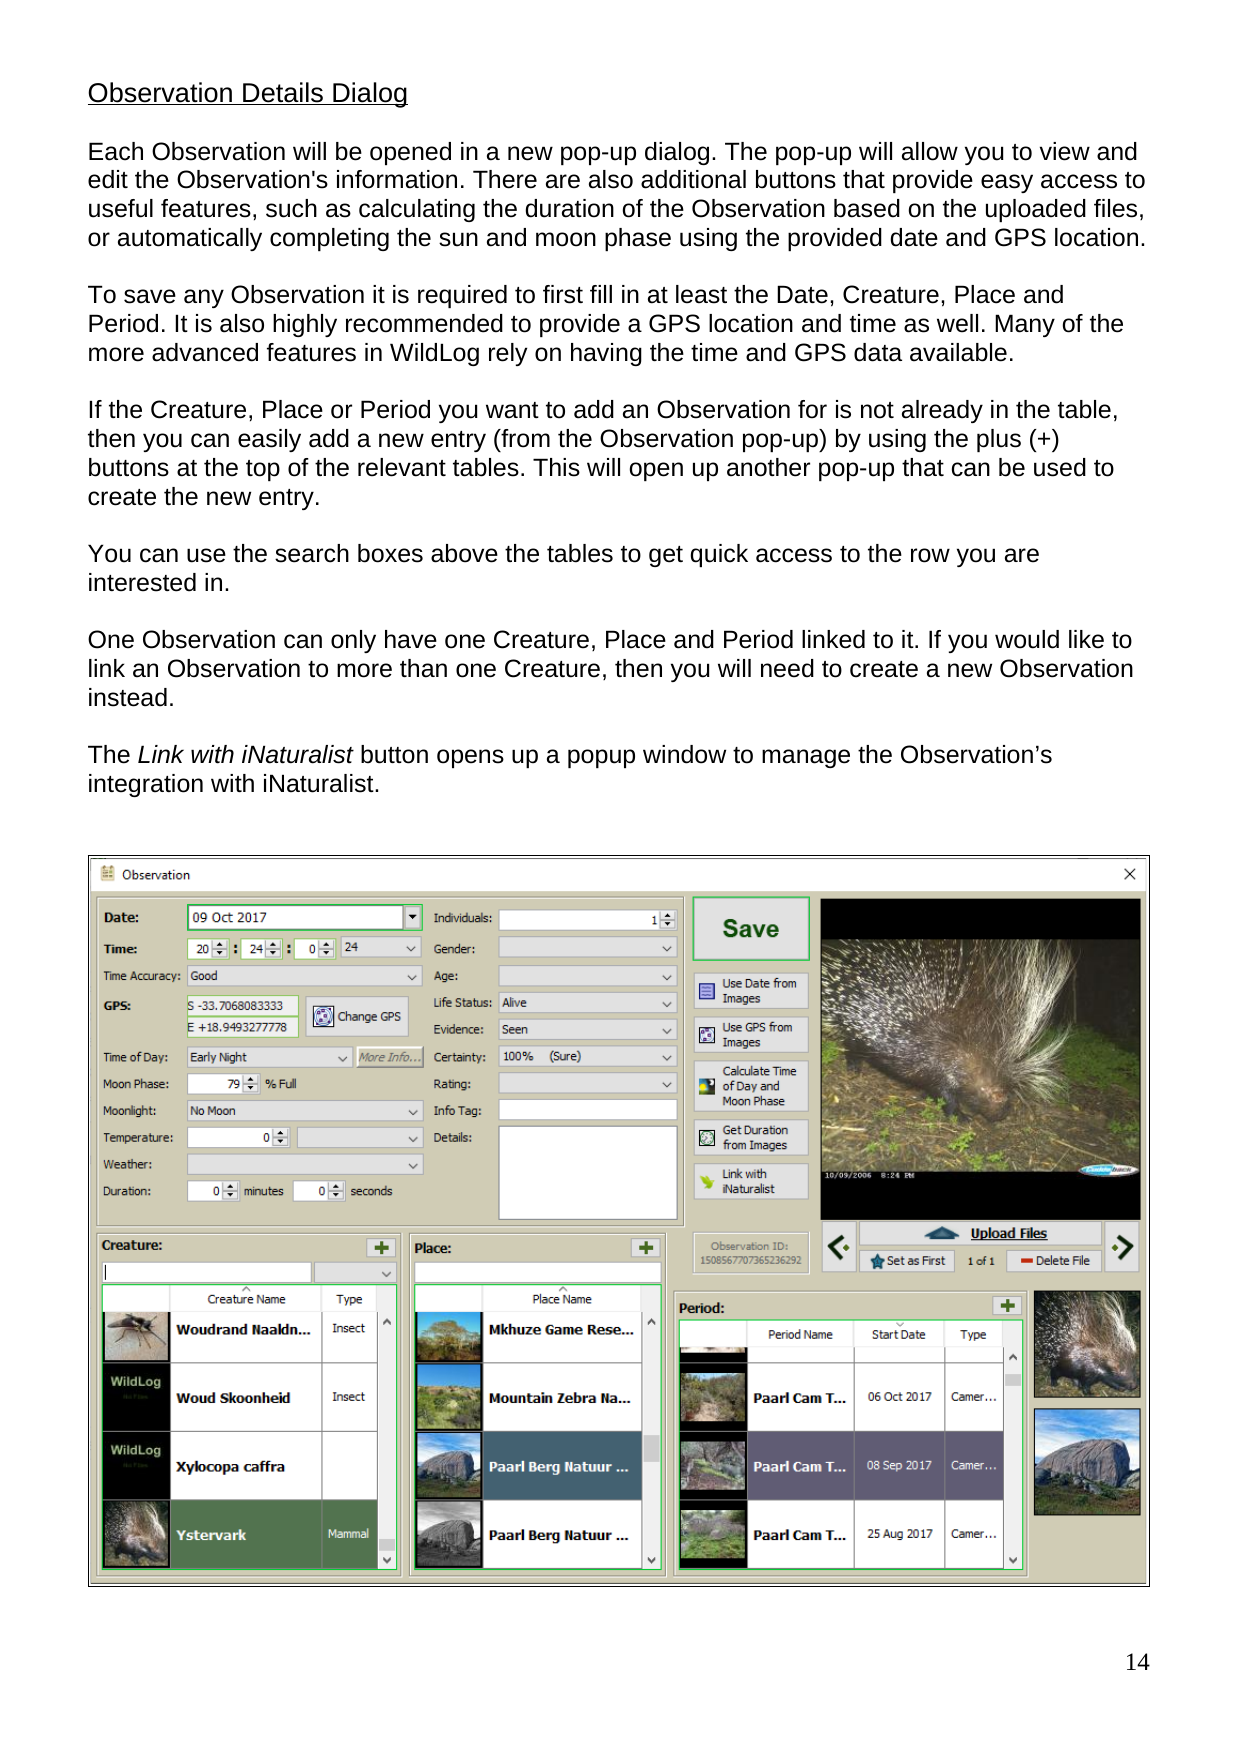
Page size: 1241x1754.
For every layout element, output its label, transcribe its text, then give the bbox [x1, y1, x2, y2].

picture [90, 858, 1147, 1584]
text One Observation can only have one Creature, Place and Period linked to it. If you would like to link an Observation to more than one Creature, then you will need to create a new Observation instead. [87, 625, 1149, 712]
text If the Creature, Place or Period you want to add an Observation for is not already in the table, then you can easily add a new entry (from the Observation pop-up) by using the plus (+) buttons at the top of the relevant tables. This will open up another pop-up that can be used to create the new entry. [87, 395, 1149, 510]
text Each Observation will be opened in a new pop-up dialog. The pop-up will allow you to view and edit the Observation's information. There are also additional buttons that provide easy access to useful features, such as calculating the duration of the Observation based on the uploaded files, or automatically completing the sun and moon phase using the provided date and GPS location. [87, 137, 1149, 252]
subtitle Observation Details Dialog [87, 77, 1149, 108]
text You can use the search boxes above the tables to get quick access to the row you are interested in. [87, 539, 1149, 597]
text To save any Observation it is required to first fill in at least the Date, Creature, Place and Period. It is also highly recommended to provide a GPS location and time as well. Many of the more advanced features in WildLog rely on having the time and GPS data available. [87, 280, 1149, 367]
text The Link with iNaturalist button opens up a popup window to manage the Observation’s integration with iNaturalist. [87, 740, 1149, 798]
